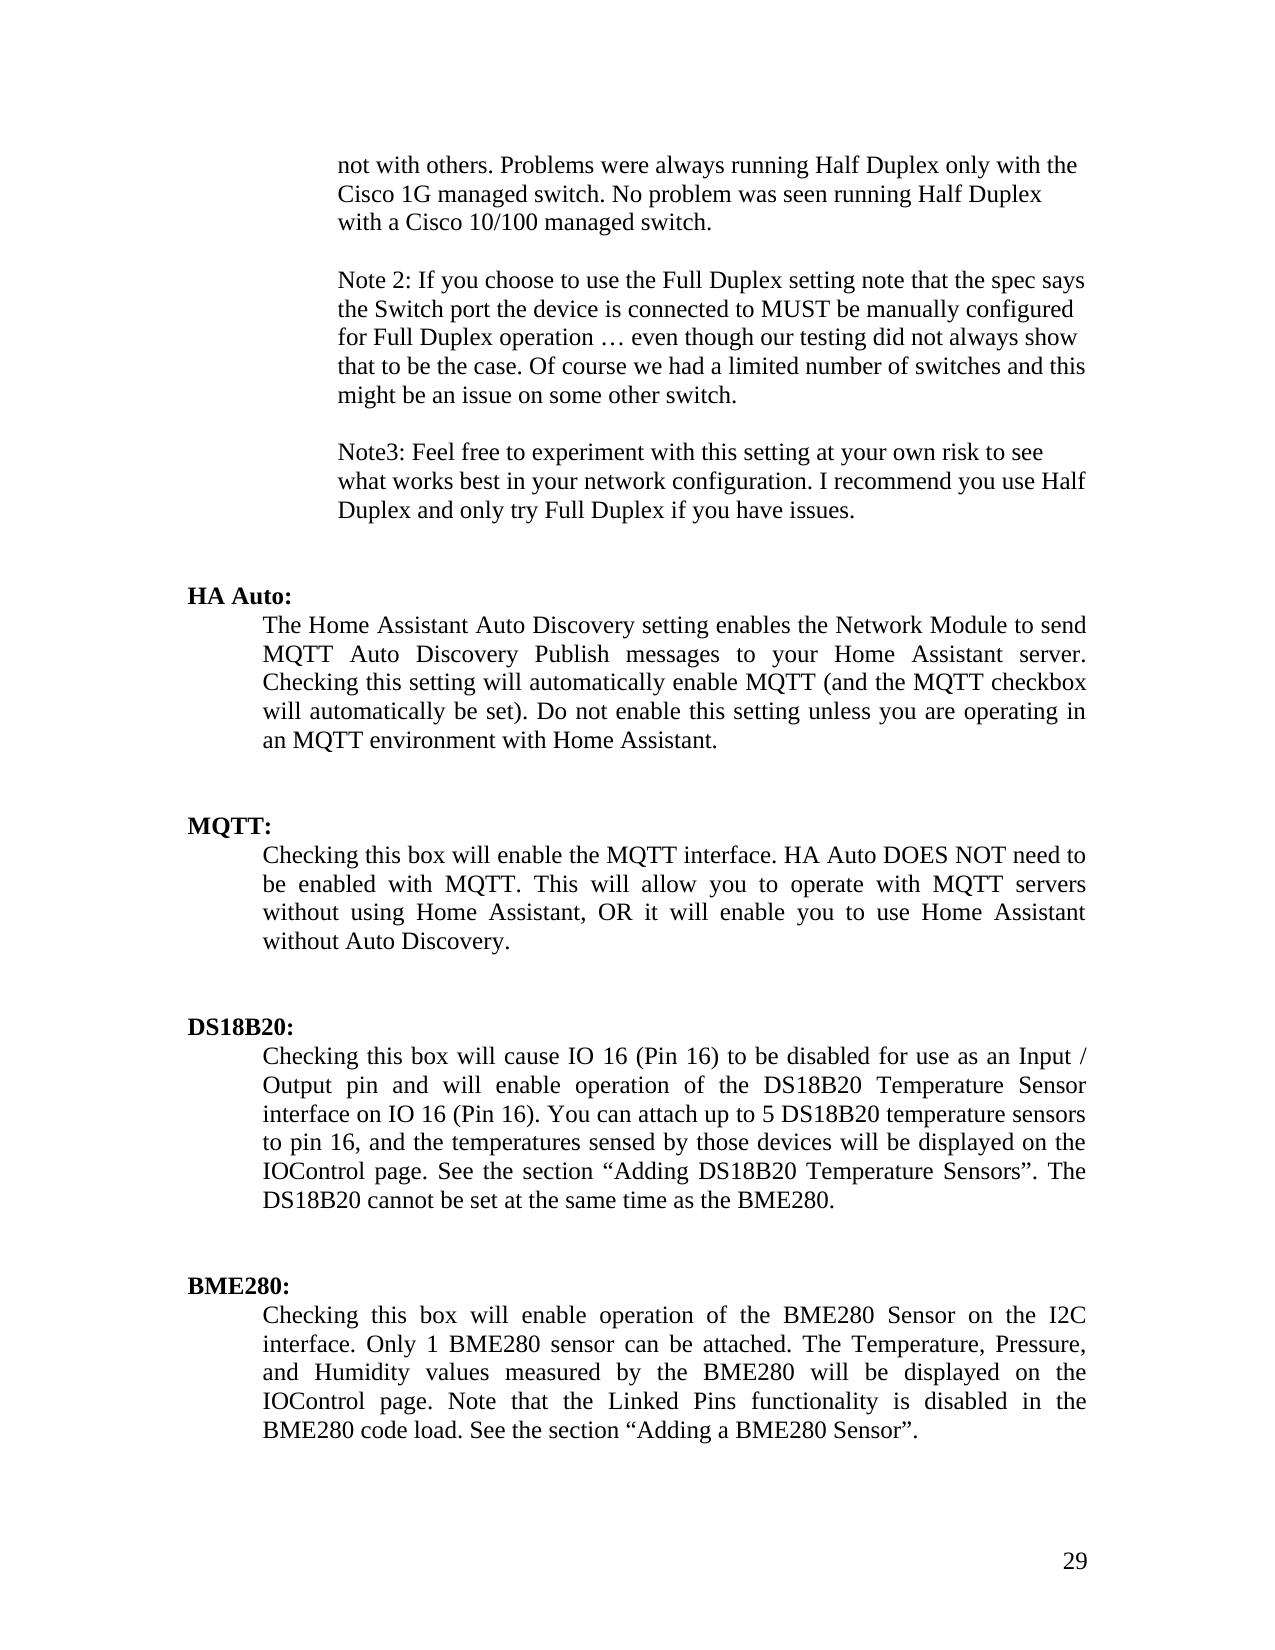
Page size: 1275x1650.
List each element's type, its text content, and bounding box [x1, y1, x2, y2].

text Checking this box will cause IO 16 (Pin 16) to be disabled for use as an Input / Output pin and will enable operation of the DS18B20 Temperature Sensor interface on IO 16 (Pin 16). You can attach up to 5 DS18B20 temperature sensors to pin 16, and the temperatures sensed by those devices will be displayed on the IOControl page. See the section “Adding DS18B20 Temperature Sensors”. The DS18B20 cannot be set at the same time as the BME280. [262, 1041, 1087, 1214]
text DS18B20: [187, 1012, 1087, 1041]
text HA Auto: [187, 581, 1087, 610]
text MQTT: [187, 811, 1087, 840]
text Checking this box will enable the MQTT interface. HA Auto DOES NOT need to be enabled with MQTT. This will allow you to operate with MQTT servers without using Home Assistant, OR it will enable you to use Home Assistant without Auto Discovery. [262, 840, 1087, 955]
text Note3: Feel free to experiment with this setting at your own risk to see what works best in your network configuration. I recommend you use Half Duplex and only try Full Duplex if you have issues. [337, 437, 1087, 524]
text not with others. Problems were always running Half Duplex only with the Cisco 1G managed switch. No problem was seen running Half Duplex with a Cisco 10/100 managed switch. [337, 150, 1087, 236]
text Note 2: If you choose to use the Full Duplex setting note that the spec says the Switch port the device is connected to MUST be manually configured for Full Duplex operation … even though our testing did not always show that to be the case. Of course we had a limited number of switches and this might be an issue on some other switch. [337, 265, 1087, 409]
text The Home Assistant Auto Discovery setting enables the Network Module to send MQTT Auto Discovery Publish messages to your Home Assistant server. Checking this setting will automatically enable MQTT (and the MQTT checkbox will automatically be set). Do not enable this setting unless you are operating in an MQTT environment with Home Assistant. [262, 610, 1087, 754]
text BME280: [187, 1271, 1087, 1300]
text Checking this box will enable operation of the BME280 Sensor on the I2C interface. Only 1 BME280 sensor can be attached. The Temperature, Pressure, and Humidity values measured by the BME280 will be displayed on the IOControl page. Note that the Linked Pins functionality is disabled in the BME280 code load. See the section “Adding a BME280 Sensor”. [262, 1300, 1087, 1444]
